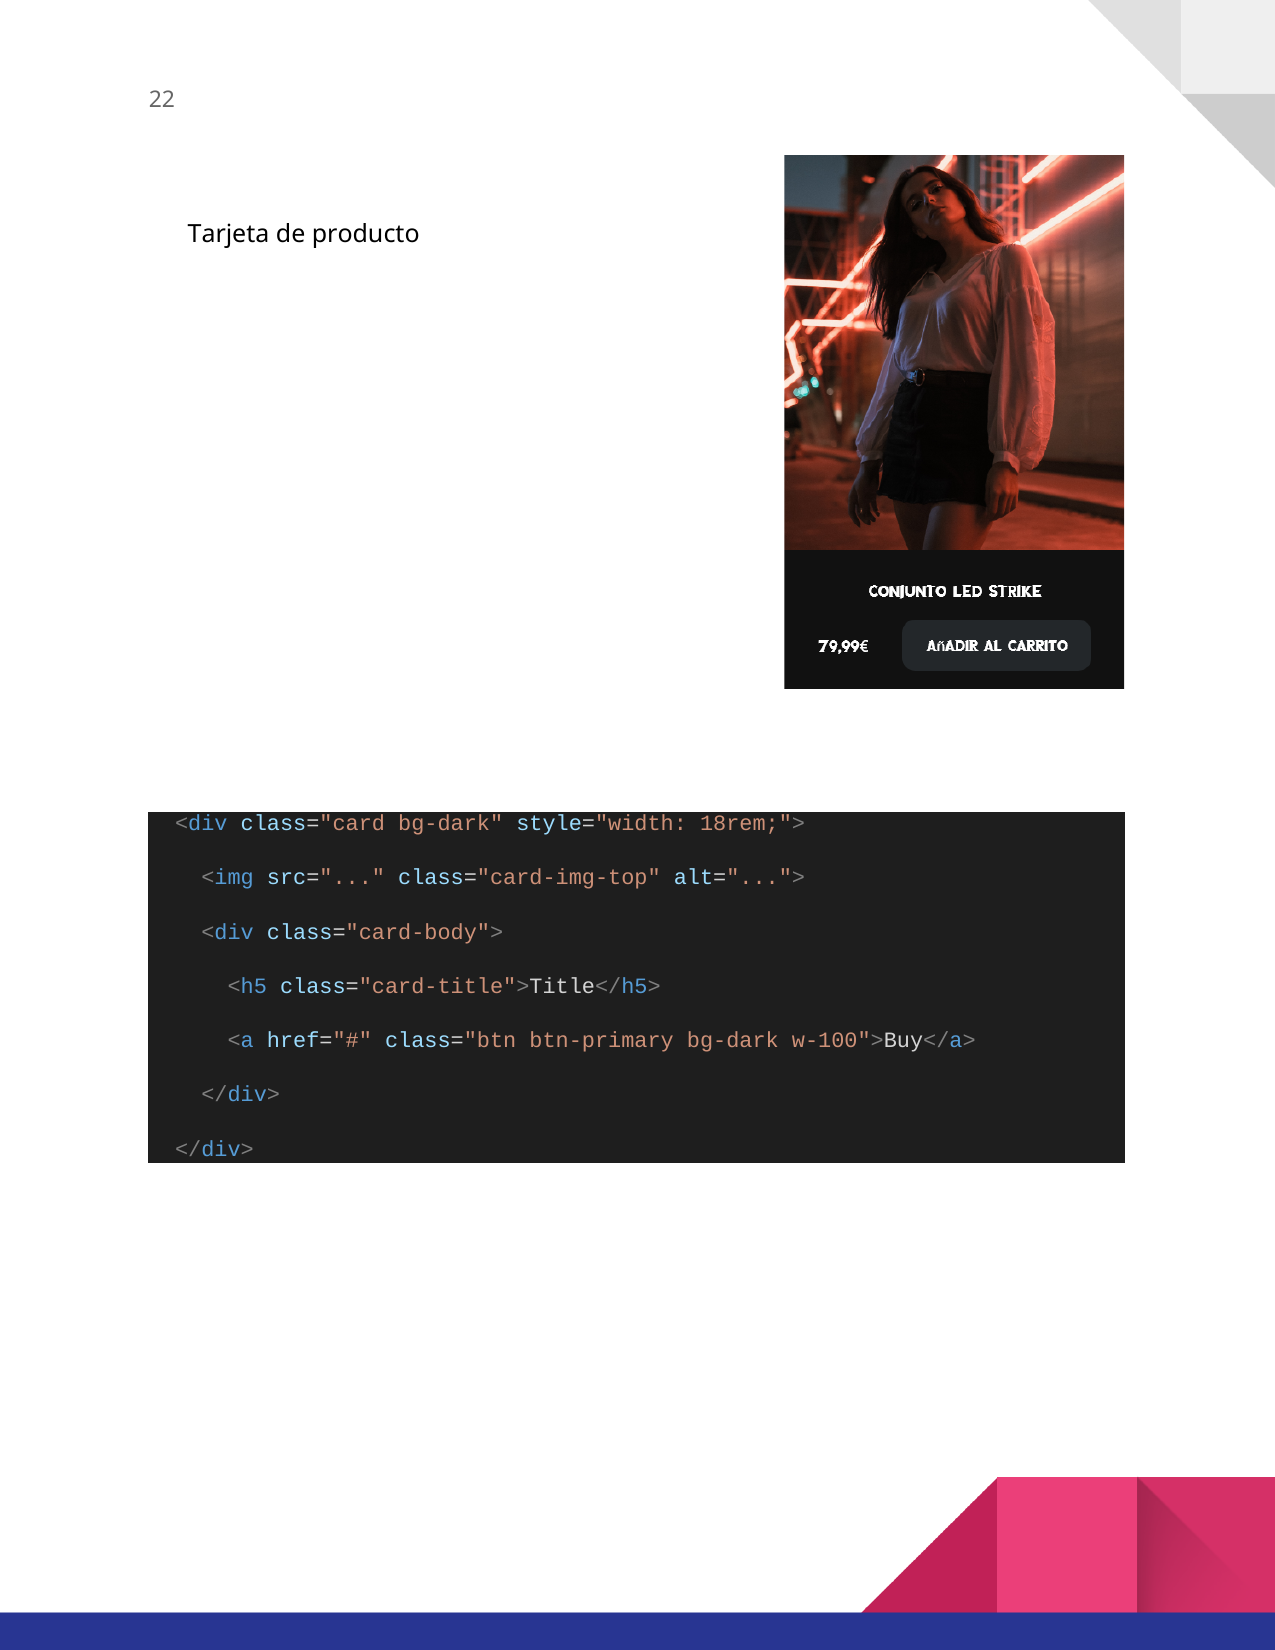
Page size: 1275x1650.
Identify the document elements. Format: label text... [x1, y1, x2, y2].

text </div> [148, 1084, 1125, 1108]
picture [0, 1475, 1275, 1650]
text <div class="card-body"> [148, 921, 1125, 946]
text <img src="..." class="card-img-top" alt="..."> [148, 867, 1125, 891]
picture [784, 0, 1275, 689]
subtitle Tarjeta de producto [187, 215, 784, 249]
text <h5 class="card-title">Title</h5> [148, 975, 1125, 1000]
text <div class="card bg-dark" style="width: 18rem;"> [148, 812, 1125, 837]
text <a href="#" class="btn btn-primary bg-dark w-100">Buy</a> [148, 1029, 1125, 1054]
text </div> [148, 1138, 1125, 1163]
